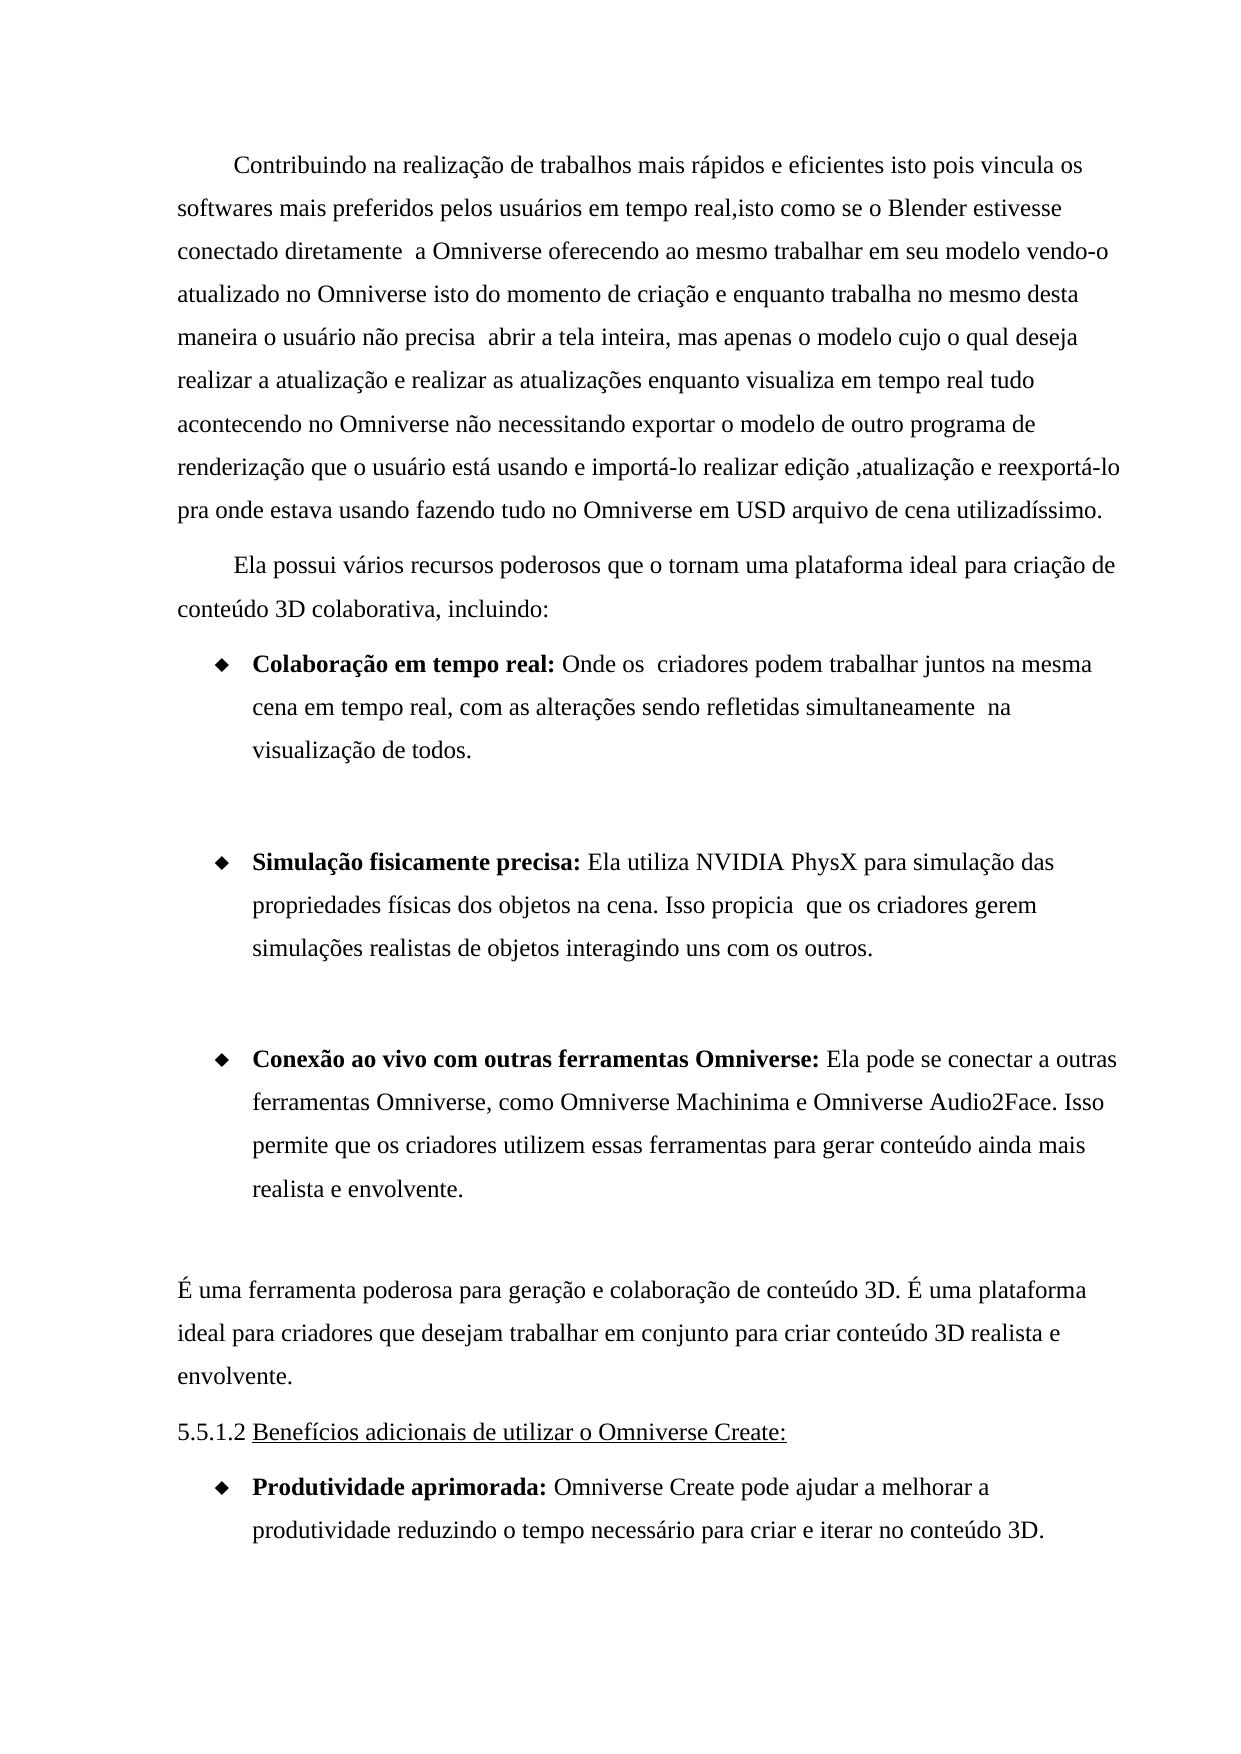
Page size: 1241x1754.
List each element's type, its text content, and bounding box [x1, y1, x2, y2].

list Produtividade aprimorada: Omniverse Create pode ajudar a melhorar a produtividade reduzindo o tempo necessário para criar e iterar no conteúdo 3D. [214, 1472, 1123, 1544]
list Conexão ao vivo com outras ferramentas Omniverse: Ela pode se conectar a outras ferramentas Omniverse, como Omniverse Machinima e Omniverse Audio2Face. Isso permite que os criadores utilizem essas ferramentas para gerar conteúdo ainda mais realista e envolvente. [214, 1044, 1123, 1202]
text É uma ferramenta poderosa para geração e colaboração de conteúdo 3D. É uma plataforma ideal para criadores que desejam trabalhar em conjunto para criar conteúdo 3D realista e envolvente. [177, 1275, 1123, 1390]
text Ela possui vários recursos poderosos que o tornam uma plataforma ideal para criação de conteúdo 3D colaborativa, incluindo: [177, 551, 1123, 622]
text 5.5.1.2 Benefícios adicionais de utilizar o Omniverse Create: [177, 1417, 1123, 1446]
list Simulação fisicamente precisa: Ela utiliza NVIDIA PhysX para simulação das propriedades físicas dos objetos na cena. Isso propicia que os criadores gerem simulações realistas de objetos interagindo uns com os outros. [214, 847, 1123, 962]
list Colaboração em tempo real: Onde os criadores podem trabalhar juntos na mesma cena em tempo real, com as alterações sendo refletidas simultaneamente na visualização de todos. [214, 649, 1123, 764]
text Contribuindo na realização de trabalhos mais rápidos e eficientes isto pois vincula os softwares mais preferidos pelos usuários em tempo real,isto como se o Blender estivesse conectado diretamente a Omniverse oferecendo ao mesmo trabalhar em seu modelo vendo-o atualizado no Omniverse isto do momento de criação e enquanto trabalha no mesmo desta maneira o usuário não precisa abrir a tela inteira, mas apenas o modelo cujo o qual deseja realizar a atualização e realizar as atualizações enquanto visualiza em tempo real tudo acontecendo no Omniverse não necessitando exportar o modelo de outro programa de renderização que o usuário está usando e importá-lo realizar edição ,atualização e reexportá-lo pra onde estava usando fazendo tudo no Omniverse em USD arquivo de cena utilizadíssimo. [177, 150, 1123, 524]
